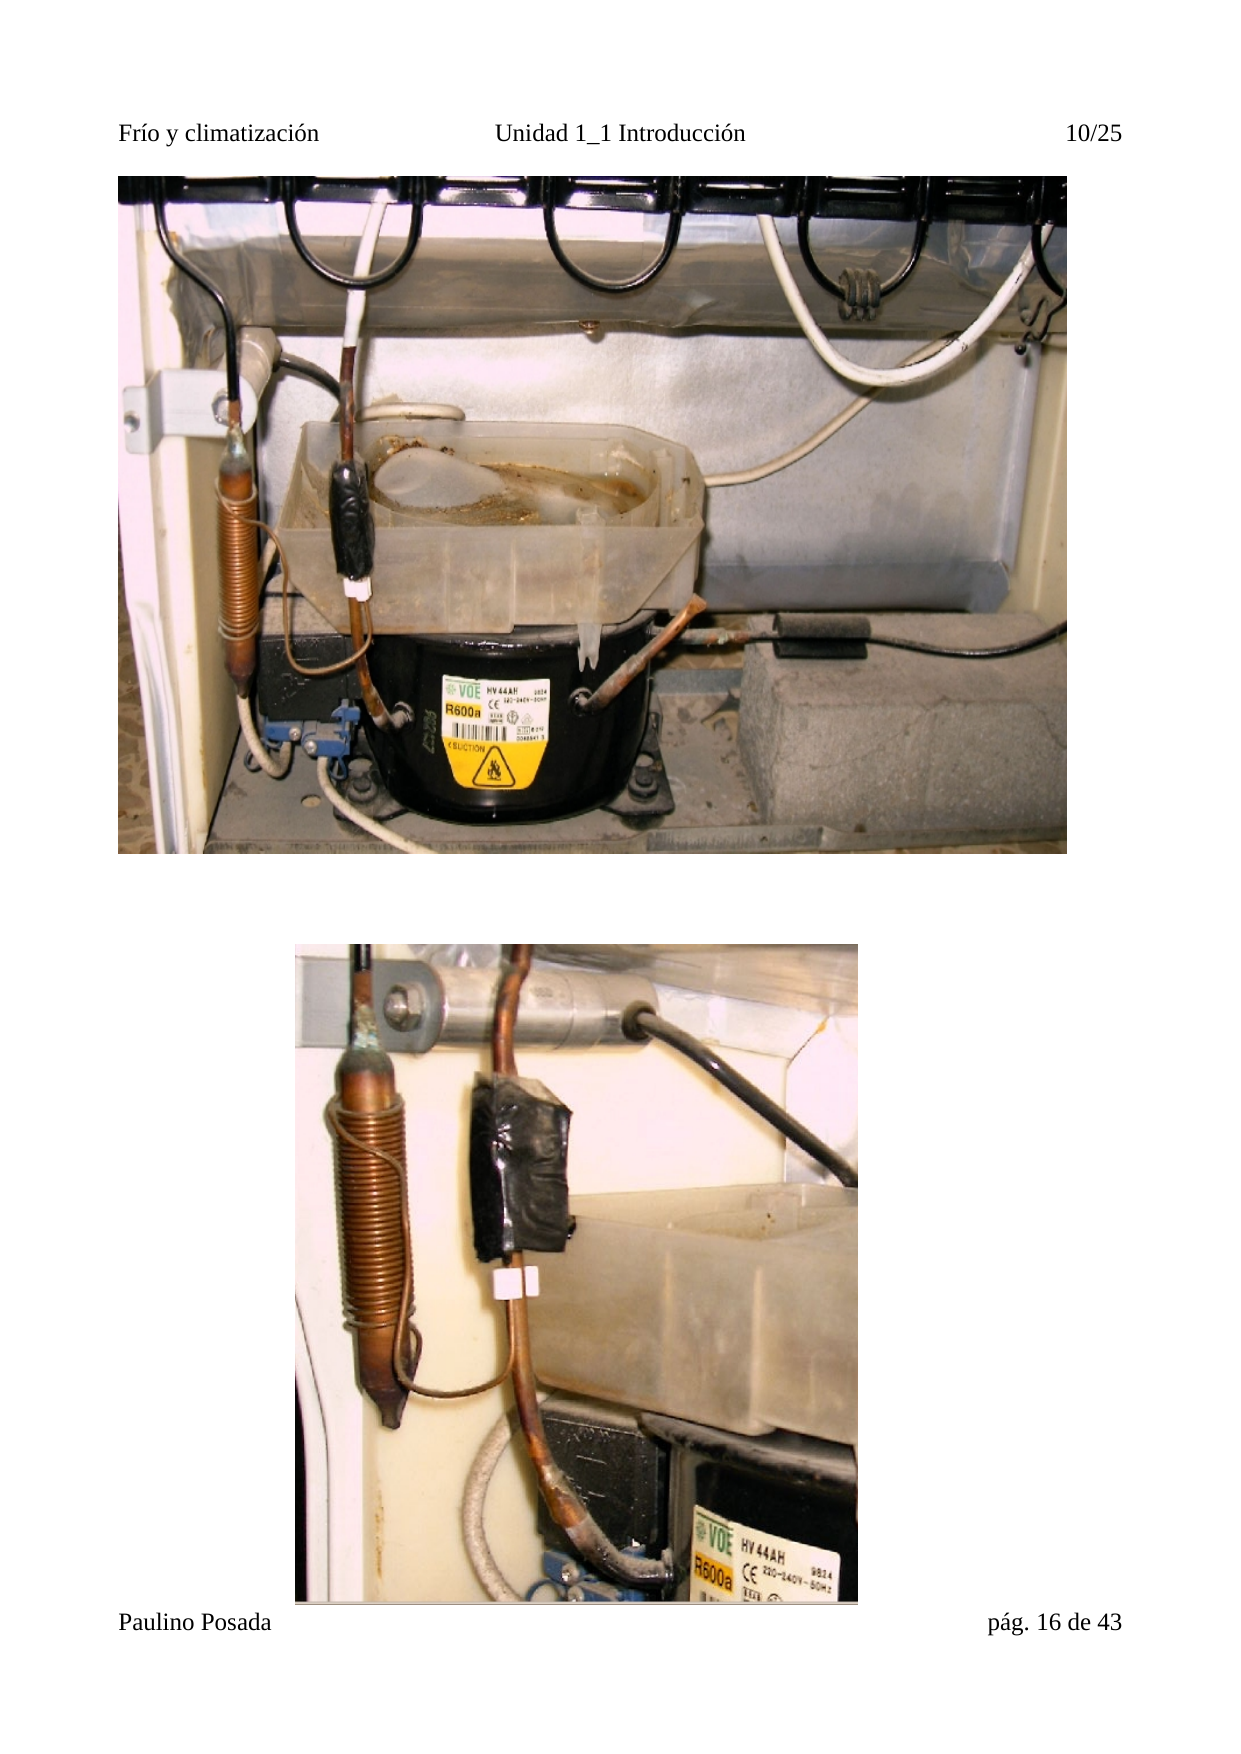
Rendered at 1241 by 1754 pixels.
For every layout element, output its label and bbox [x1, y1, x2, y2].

picture [295, 944, 858, 1605]
picture [118, 176, 1067, 854]
